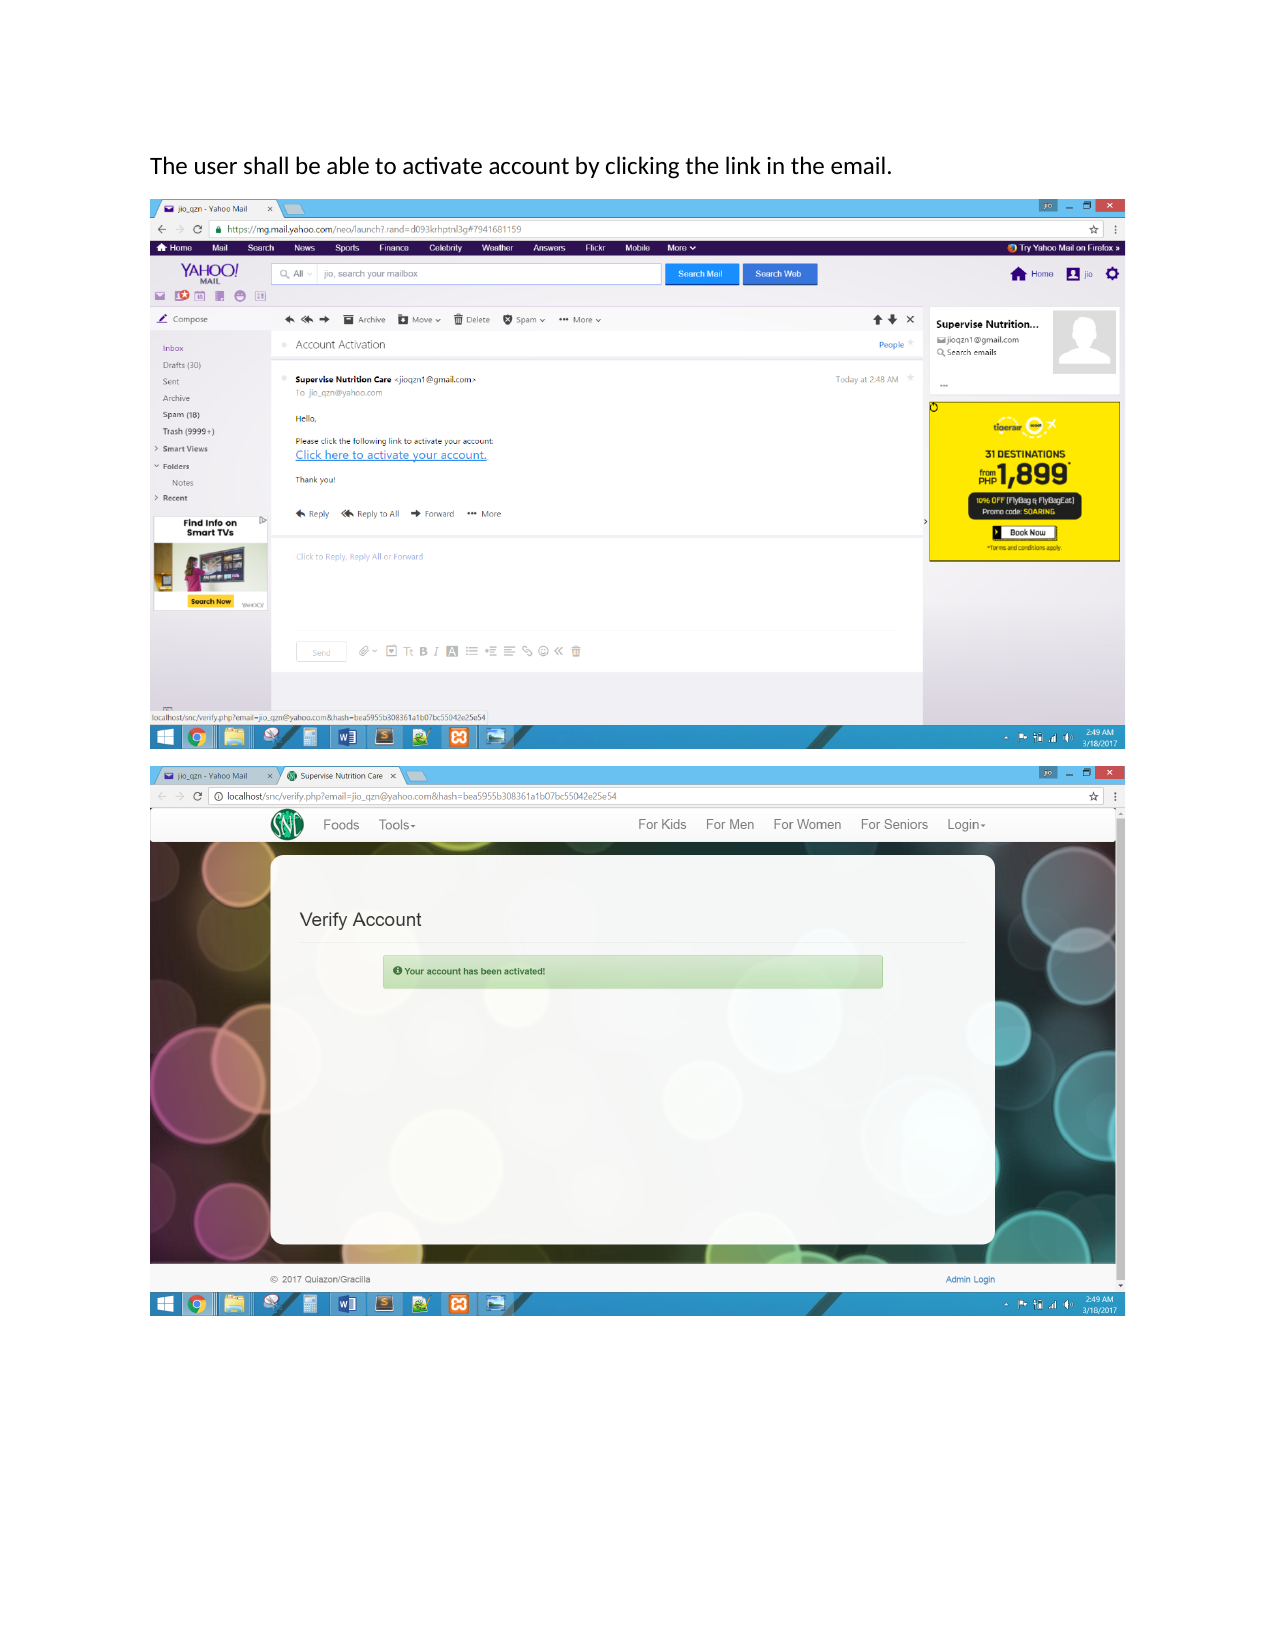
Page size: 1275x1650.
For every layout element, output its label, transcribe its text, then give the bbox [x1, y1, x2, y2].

text The user shall be able to activate account by clicking the link in the email. [150, 150, 1125, 181]
